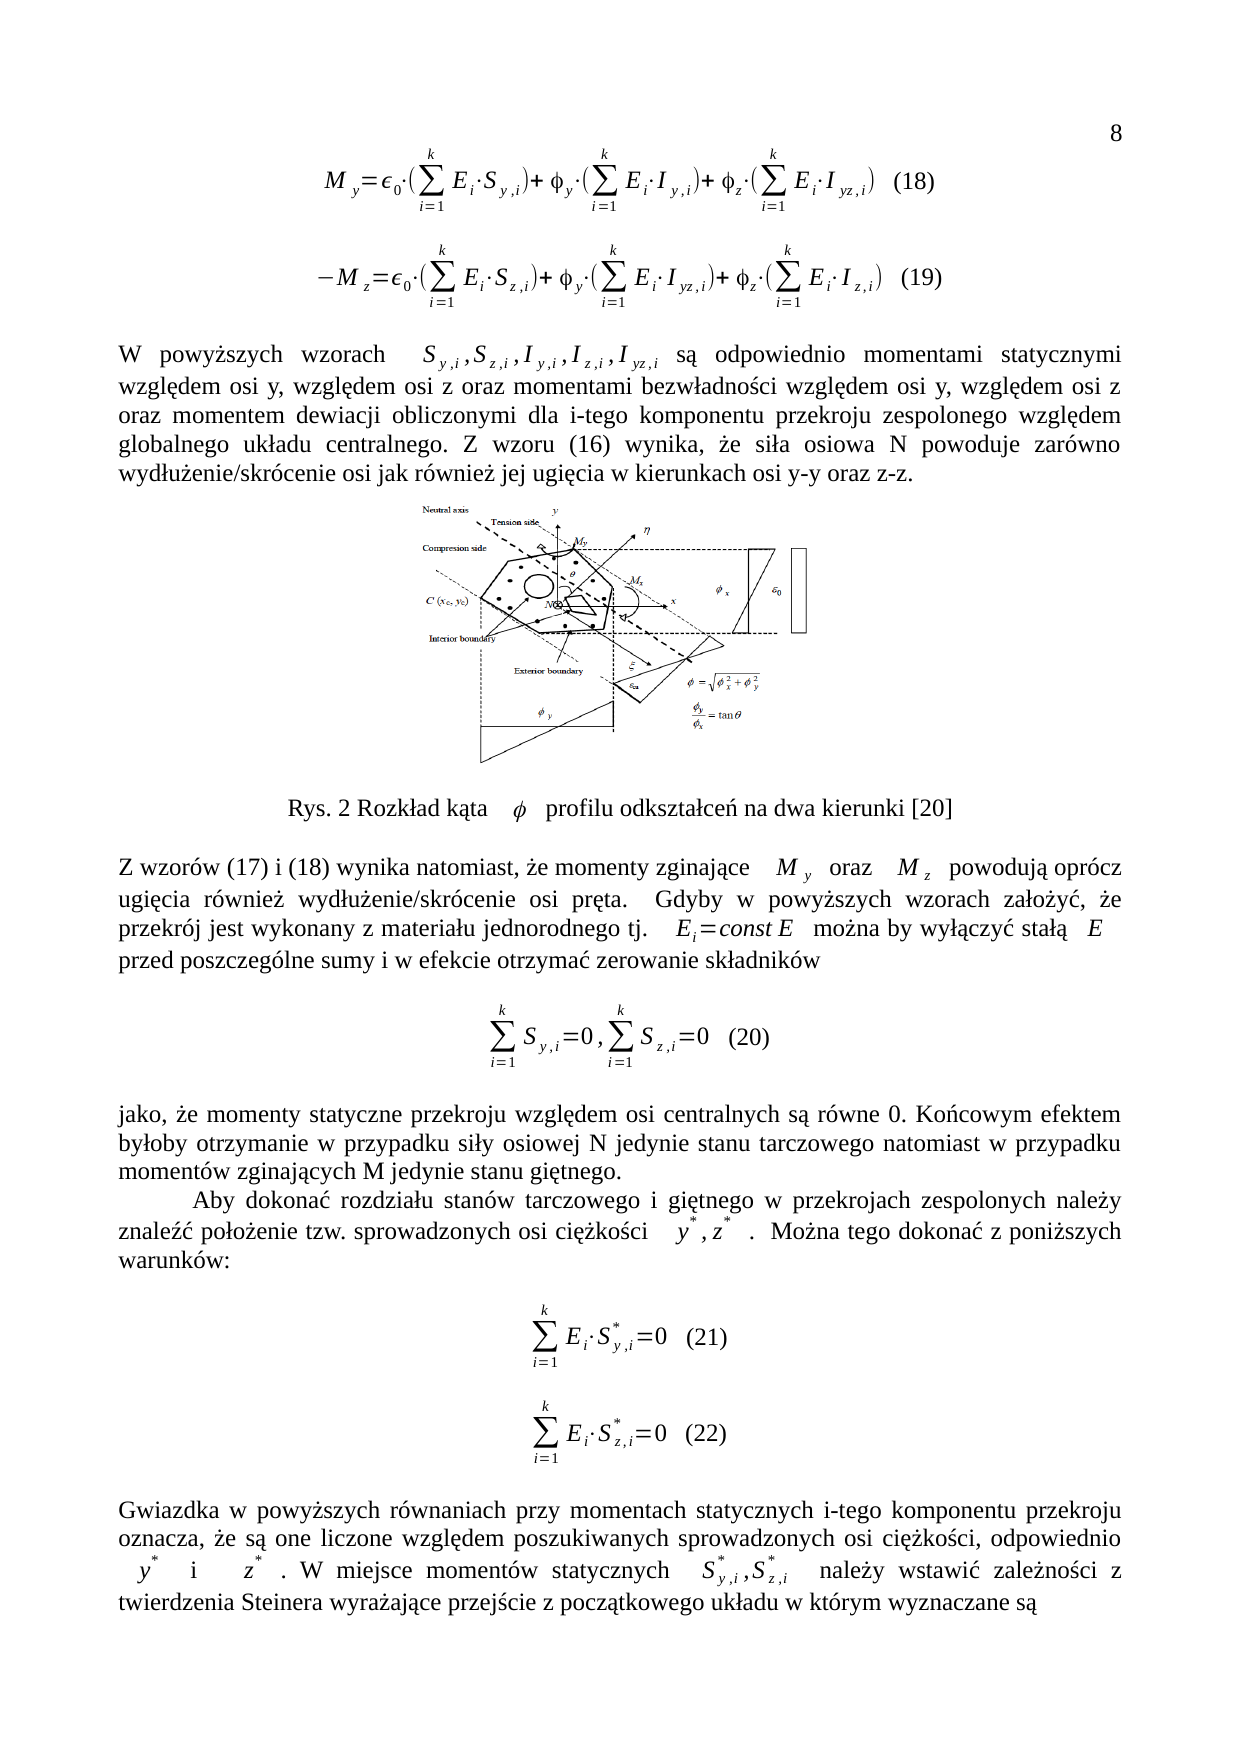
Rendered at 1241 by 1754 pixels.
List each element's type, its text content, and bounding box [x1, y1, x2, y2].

text W powyższych wzorach są odpowiednio momentami statycznymi względem osi y, względem osi z oraz momentami bezwładności względem osi y, względem osi z oraz momentem dewiacji obliczonymi dla i-tego komponentu przekroju zespolonego względem globalnego układu centralnego. Z wzoru (16) wynika, że siła osiowa N powoduje zarówno wydłużenie/skrócenie osi jak również jej ugięcia w kierunkach osi y-y oraz z-z. [118, 339, 1122, 486]
text (22) [118, 1399, 1122, 1466]
text (18) (19) [118, 147, 1122, 339]
text (21) [118, 1303, 1122, 1370]
picture [391, 501, 820, 765]
text Aby dokonać rozdziału stanów tarczowego i giętnego w przekrojach zespolonych należy znaleźć położenie tzw. sprowadzonych osi ciężkości . Można tego dokonać z poniższych warunków: [118, 1185, 1122, 1274]
text 8 [118, 118, 1122, 147]
text Z wzorów (17) i (18) wynika natomiast, że momenty zginające oraz powodują oprócz ugięcia również wydłużenie/skrócenie osi pręta. Gdyby w powyższych wzorach założyć, że przekrój jest wykonany z materiału jednorodnego tj. można by wyłączyć stałąprzed poszczególne sumy i w efekcie otrzymać zerowanie składników [118, 852, 1122, 974]
text Rys. 2 Rozkład kąta profilu odkształceń na dwa kierunki [20] [118, 793, 1122, 823]
text jako, że momenty statyczne przekroju względem osi centralnych są równe 0. Końcowym efektem byłoby otrzymanie w przypadku siły osiowej N jedynie stanu tarczowego natomiast w przypadku momentów zginających M jedynie stanu giętnego. [118, 1099, 1122, 1185]
text Gwiazdka w powyższych równaniach przy momentach statycznych i-tego komponentu przekroju oznacza, że są one liczone względem poszukiwanych sprowadzonych osi ciężkości, odpowiednio i . W miejsce momentów statycznych należy wstawić zależności z twierdzenia Steinera wyrażające przejście z początkowego układu w którym wyznaczane są [118, 1495, 1122, 1616]
text (20) [118, 1003, 1122, 1070]
